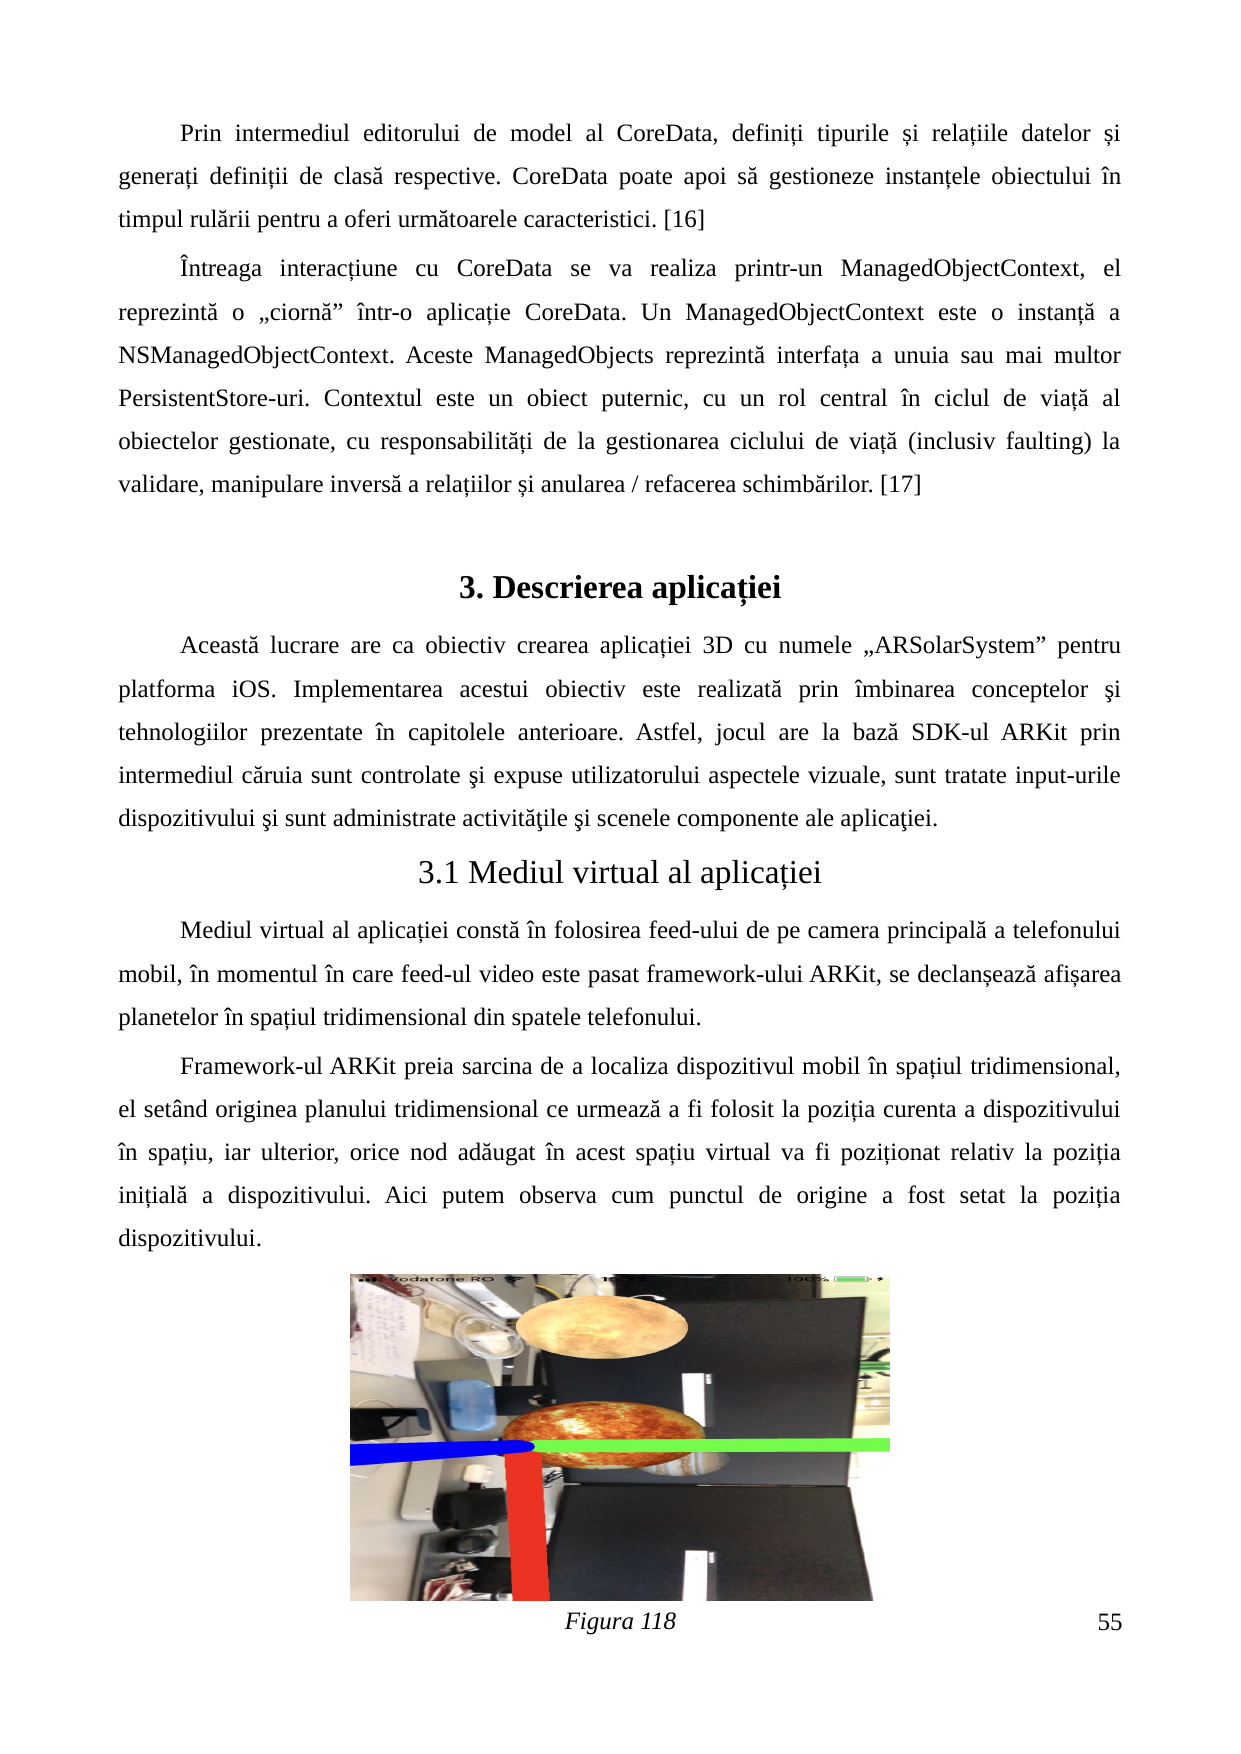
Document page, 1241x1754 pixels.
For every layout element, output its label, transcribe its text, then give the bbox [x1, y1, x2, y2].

text Prin intermediul editorului de model al CoreData, definiți tipurile și relațiile datelor și generați definiții de clasă respective. CoreData poate apoi să gestioneze instanțele obiectului în timpul rulării pentru a oferi următoarele caracteristici. [16] [118, 118, 1122, 233]
subtitle 3.1 Mediul virtual al aplicației [118, 852, 1122, 891]
text Figura 118 [350, 1601, 890, 1635]
text Întreaga interacțiune cu CoreData se va realiza printr-un ManagedObjectContext, el reprezintă o „ciornă” într-o aplicație CoreData. Un ManagedObjectContext este o instanță a NSManagedObjectContext. Aceste ManagedObjects reprezintă interfața a unuia sau mai multor PersistentStore-uri. Contextul este un obiect puternic, cu un rol central în ciclul de viață al obiectelor gestionate, cu responsabilități de la gestionarea ciclului de viață (inclusiv faulting) la validare, manipulare inversă a relațiilor și anularea / refacerea schimbărilor. [17] [118, 253, 1122, 498]
text Framework-ul ARKit preia sarcina de a localiza dispozitivul mobil în spațiul tridimensional, el setând originea planului tridimensional ce urmează a fi folosit la poziția curenta a dispozitivului în spațiu, iar ulterior, orice nod adăugat în acest spațiu virtual va fi poziționat relativ la poziția inițială a dispozitivului. Aici putem observa cum punctul de origine a fost setat la poziția dispozitivului. [118, 1051, 1122, 1252]
text Mediul virtual al aplicației constă în folosirea feed-ului de pe camera principală a telefonului mobil, în momentul în care feed-ul video este pasat framework-ului ARKit, se declanșează afișarea planetelor în spațiul tridimensional din spatele telefonului. [118, 916, 1122, 1031]
picture [350, 1274, 890, 1601]
subtitle 3. Descrierea aplicației [118, 567, 1122, 606]
text Această lucrare are ca obiectiv crearea aplicației 3D cu numele „ARSolarSystem” pentru platforma iOS. Implementarea acestui obiectiv este realizată prin îmbinarea conceptelor şi tehnologiilor prezentate în capitolele anterioare. Astfel, jocul are la bază SDK-ul ARKit prin intermediul căruia sunt controlate şi expuse utilizatorului aspectele vizuale, sunt tratate input-urile dispozitivului şi sunt administrate activităţile şi scenele componente ale aplicaţiei. [118, 631, 1122, 832]
